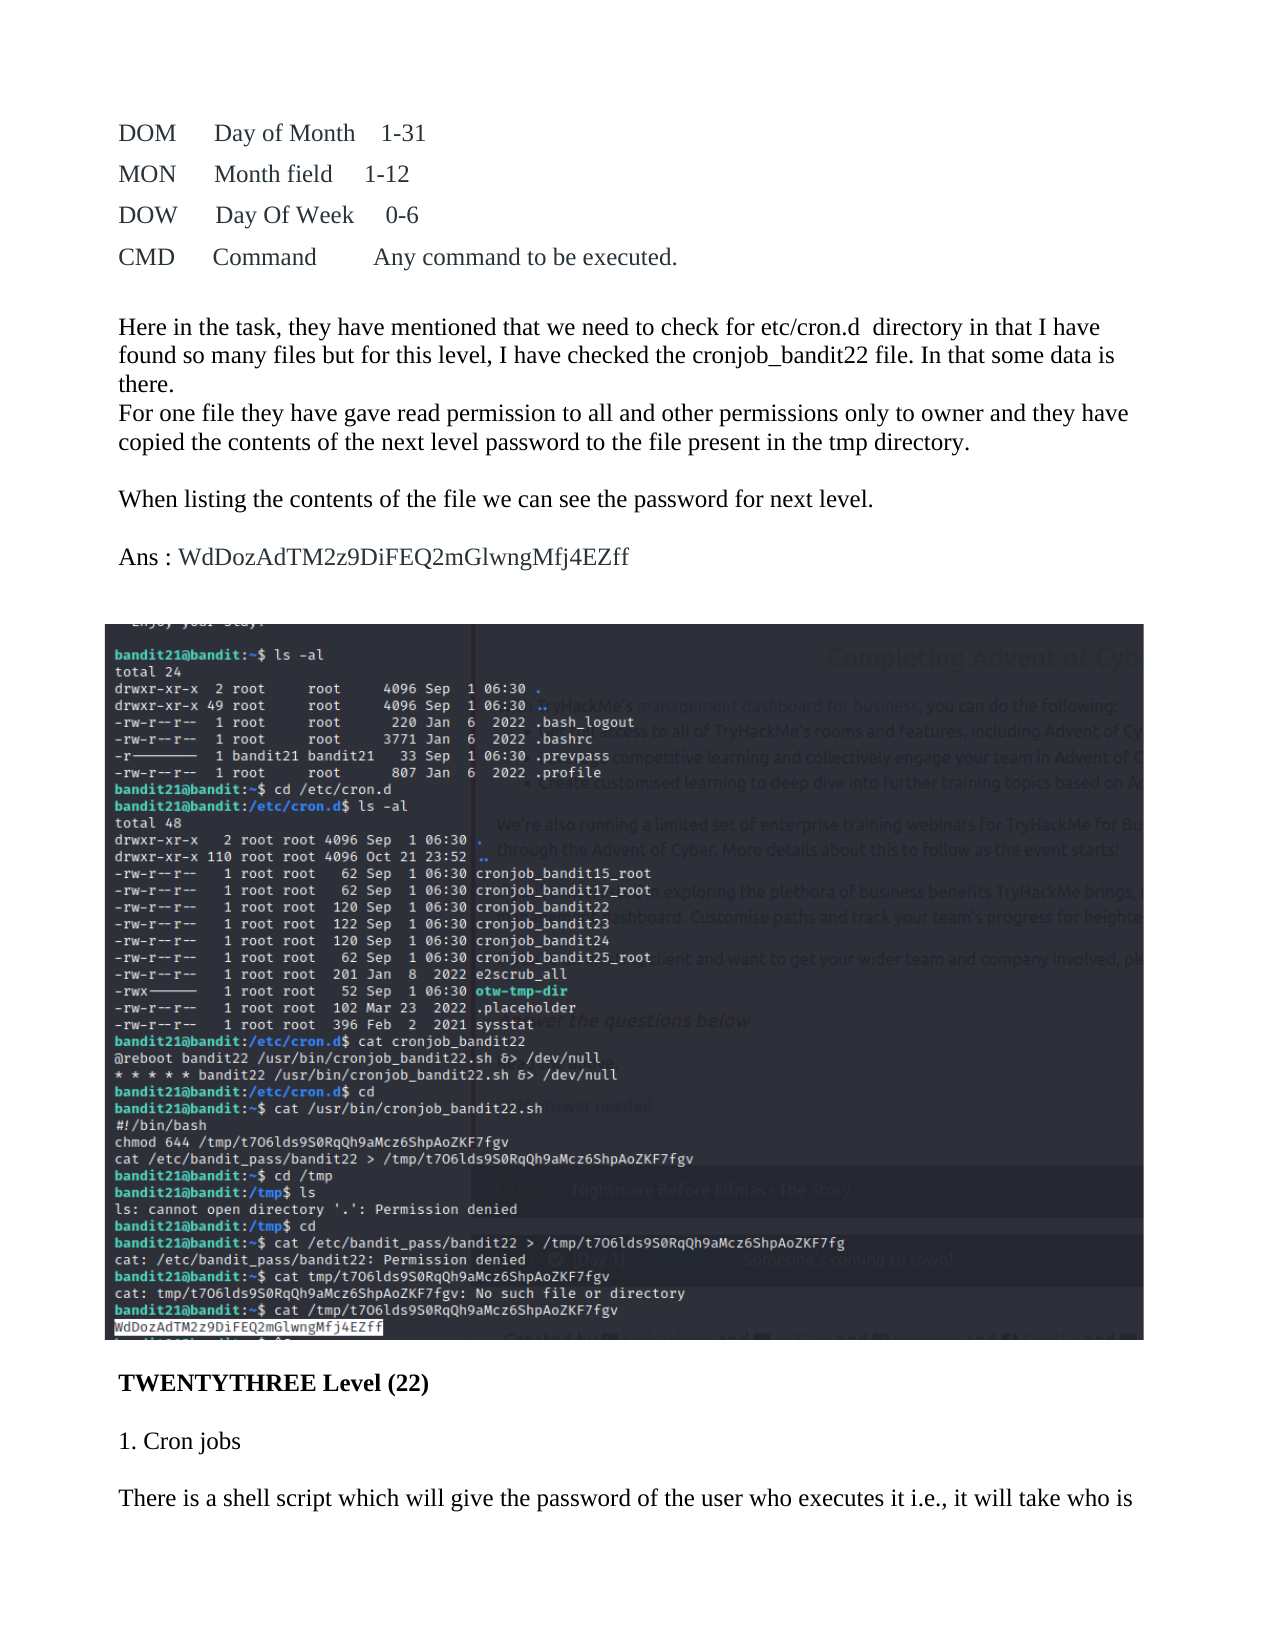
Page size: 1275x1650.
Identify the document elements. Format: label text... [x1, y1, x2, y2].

text DOM Day of Month 1-31 [118, 118, 1157, 147]
text For one file they have gave read permission to all and other permissions only to owner and they have copied the contents of the next level password to the file present in the tmp directory. [118, 398, 1157, 456]
picture [104, 624, 1144, 1340]
text CMD Command Any command to be executed. [118, 242, 1157, 271]
text Ans : WdDozAdTM2z9DiFEQ2mGlwngMfj4EZff [118, 542, 1157, 571]
text DOW Day Of Week 0-6 [118, 201, 1157, 229]
text MON Month field 1-12 [118, 159, 1157, 188]
text 1. Cron jobs [118, 1426, 1157, 1454]
text TWENTYTHREE Level (22) [118, 1368, 1157, 1397]
text There is a shell script which will give the password of the user who executes it i.e., it will take who is [118, 1483, 1157, 1512]
text When listing the contents of the file we can see the password for next level. [118, 484, 1157, 513]
text Here in the task, they have mentioned that we need to check for etc/cron.d directory in that I have found so many files but for this level, I have checked the cronjob_bandit22 file. In that some data is there. [118, 312, 1157, 398]
